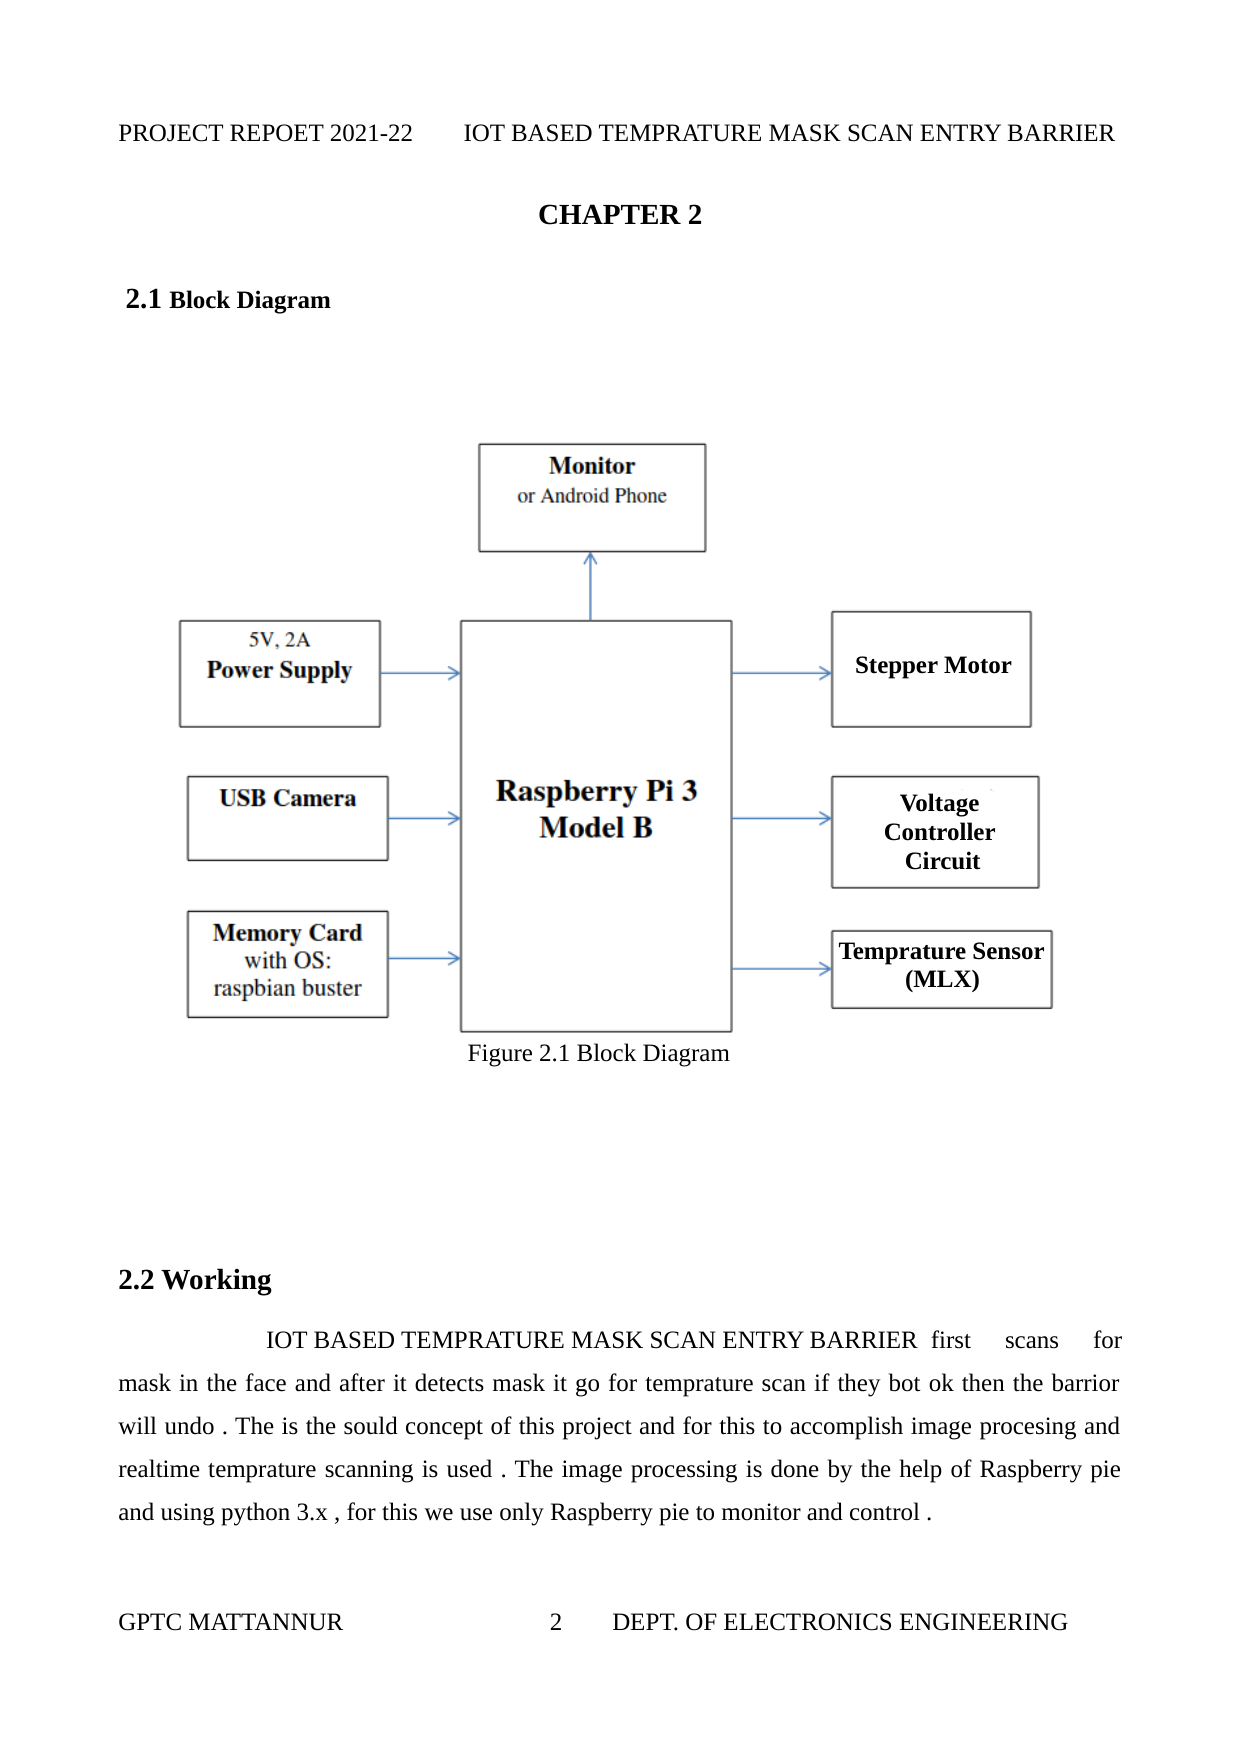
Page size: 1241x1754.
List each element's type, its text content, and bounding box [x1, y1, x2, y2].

subtitle 2.2 Working [118, 1262, 1122, 1296]
picture [107, 402, 1112, 1104]
subtitle CHAPTER 2 [118, 197, 1122, 231]
subtitle 2.1 Block Diagram [118, 281, 1122, 314]
text IOT BASED TEMPRATURE MASK SCAN ENTRY BARRIER first scans for mask in the face and after it detects mask it go for temprature scan if they bot ok then the barrior will undo . The is the sould concept of this project and for this to accomplish image procesing and realtime temprature scanning is used . The image processing is done by the help of Raspberry pie and using python 3.x , for this we use only Raspberry pie to monitor and control . [118, 1325, 1122, 1526]
